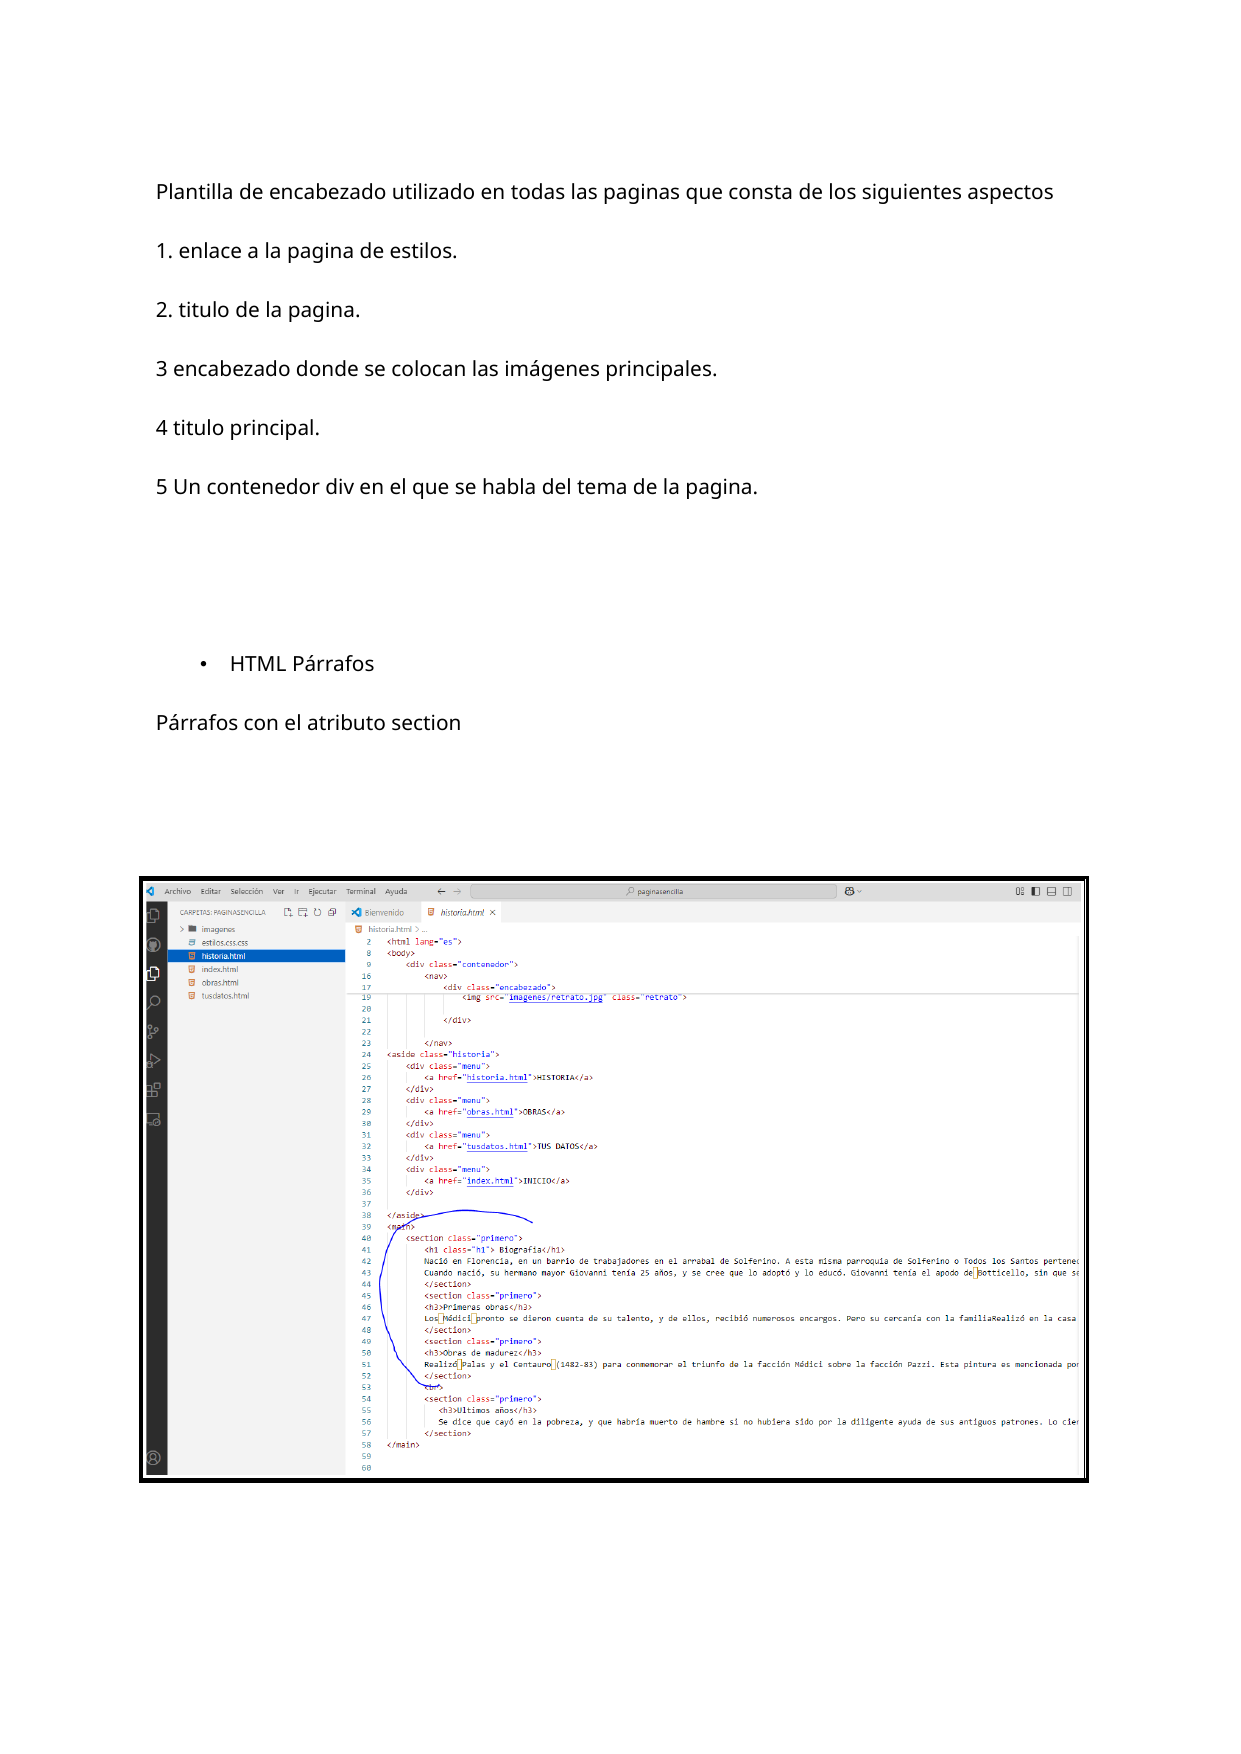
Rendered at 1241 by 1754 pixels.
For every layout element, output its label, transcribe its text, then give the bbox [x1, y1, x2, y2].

text Plantilla de encabezado utilizado en todas las paginas que consta de los siguientes aspectos [156, 177, 1106, 206]
text 2. titulo de la pagina. [156, 295, 1106, 323]
text 4 titulo principal. [156, 413, 1106, 441]
picture [146, 883, 1081, 1475]
text 3 encabezado donde se colocan las imágenes principales. [156, 354, 1106, 382]
text Párrafos con el atributo section [156, 708, 1106, 737]
list HTML Párrafos [200, 649, 1106, 678]
text 5 Un contenedor div en el que se habla del tema de la pagina. [156, 472, 1106, 500]
text 1. enlace a la pagina de estilos. [156, 236, 1106, 264]
